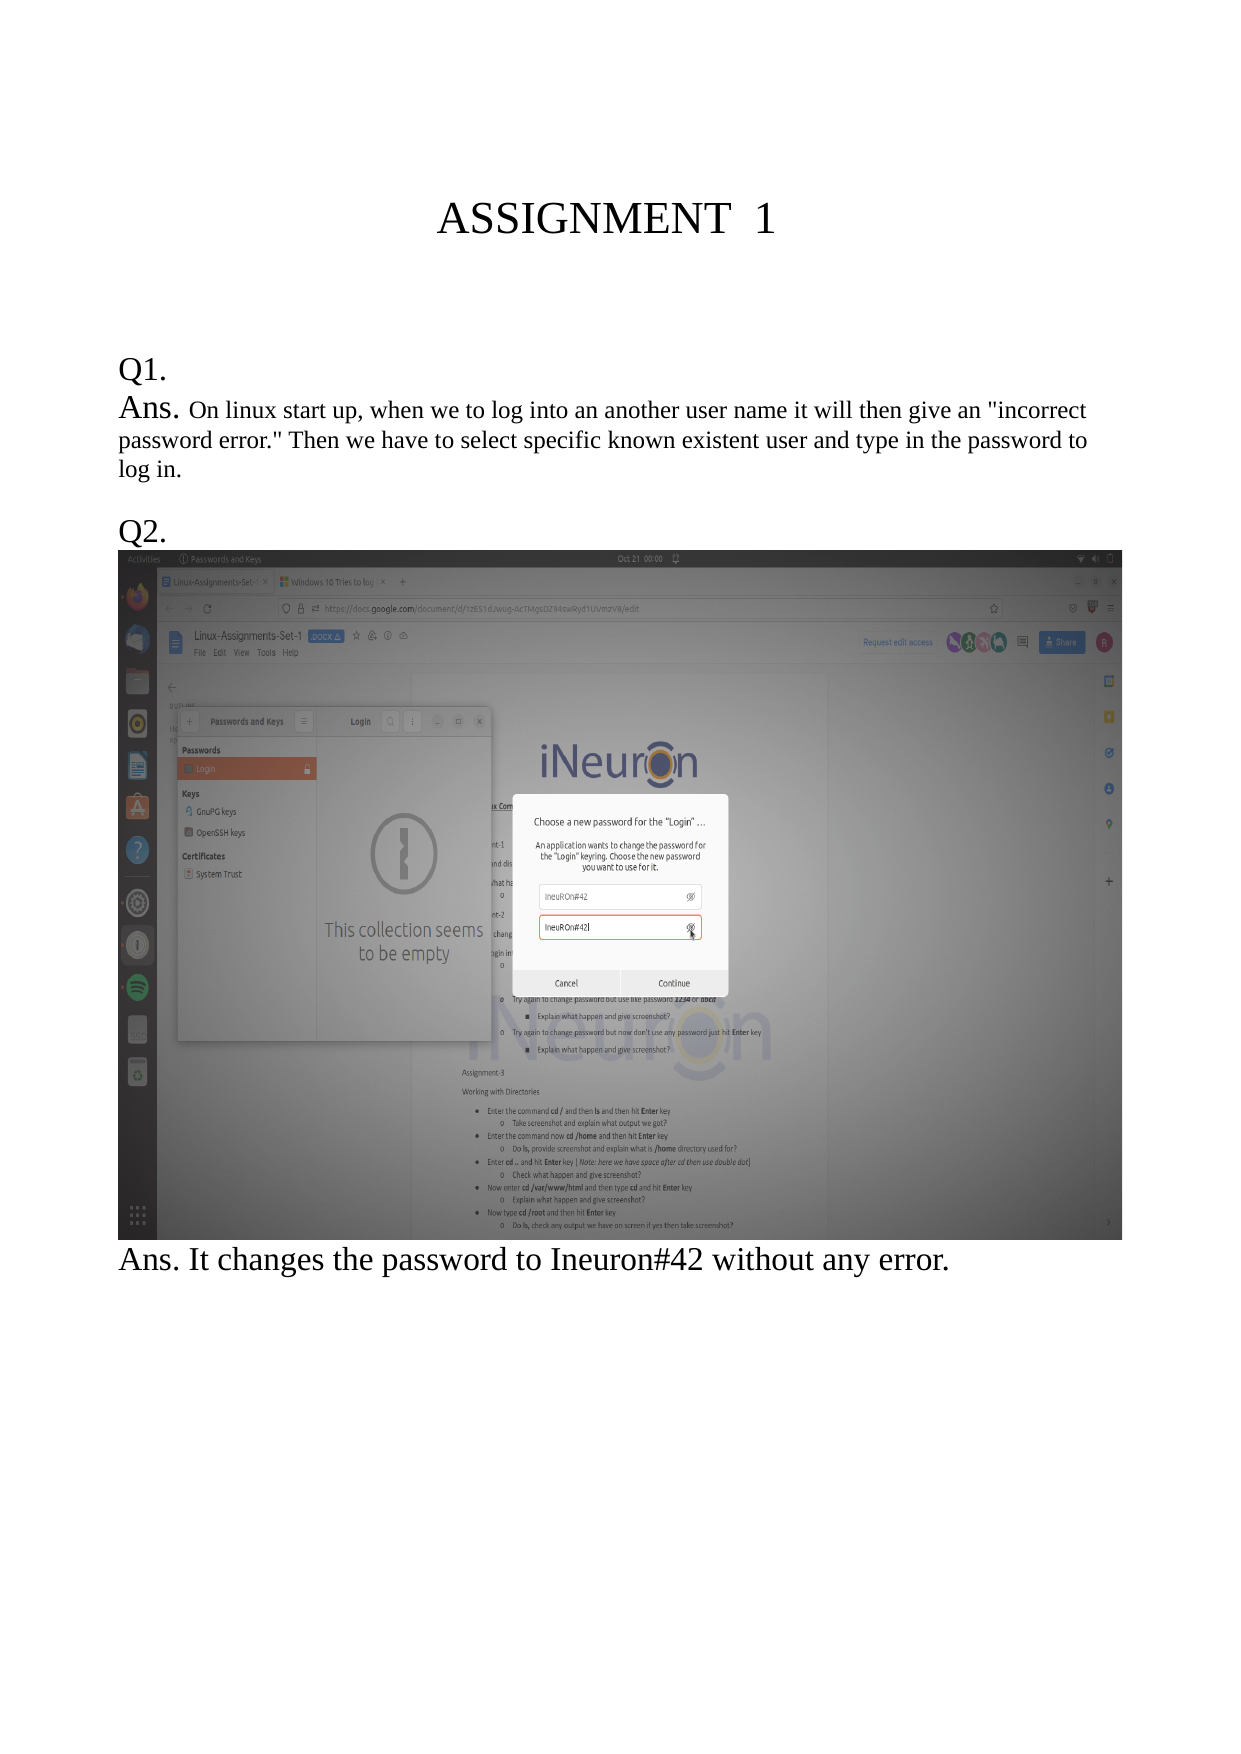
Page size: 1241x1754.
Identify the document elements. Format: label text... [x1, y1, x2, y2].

text Q1. [118, 349, 1122, 387]
text Ans. It changes the password to Ineuron#42 without any error. [118, 1240, 1122, 1277]
text Q2. [118, 512, 1122, 550]
picture [118, 550, 1123, 1240]
text Ans. On linux start up, when we to log into an another user name it will then give an "incorrect password error." Then we have to select specific known existent user and type in the password to log in. [118, 387, 1122, 483]
text ASSIGNMENT 1 [118, 191, 1122, 243]
